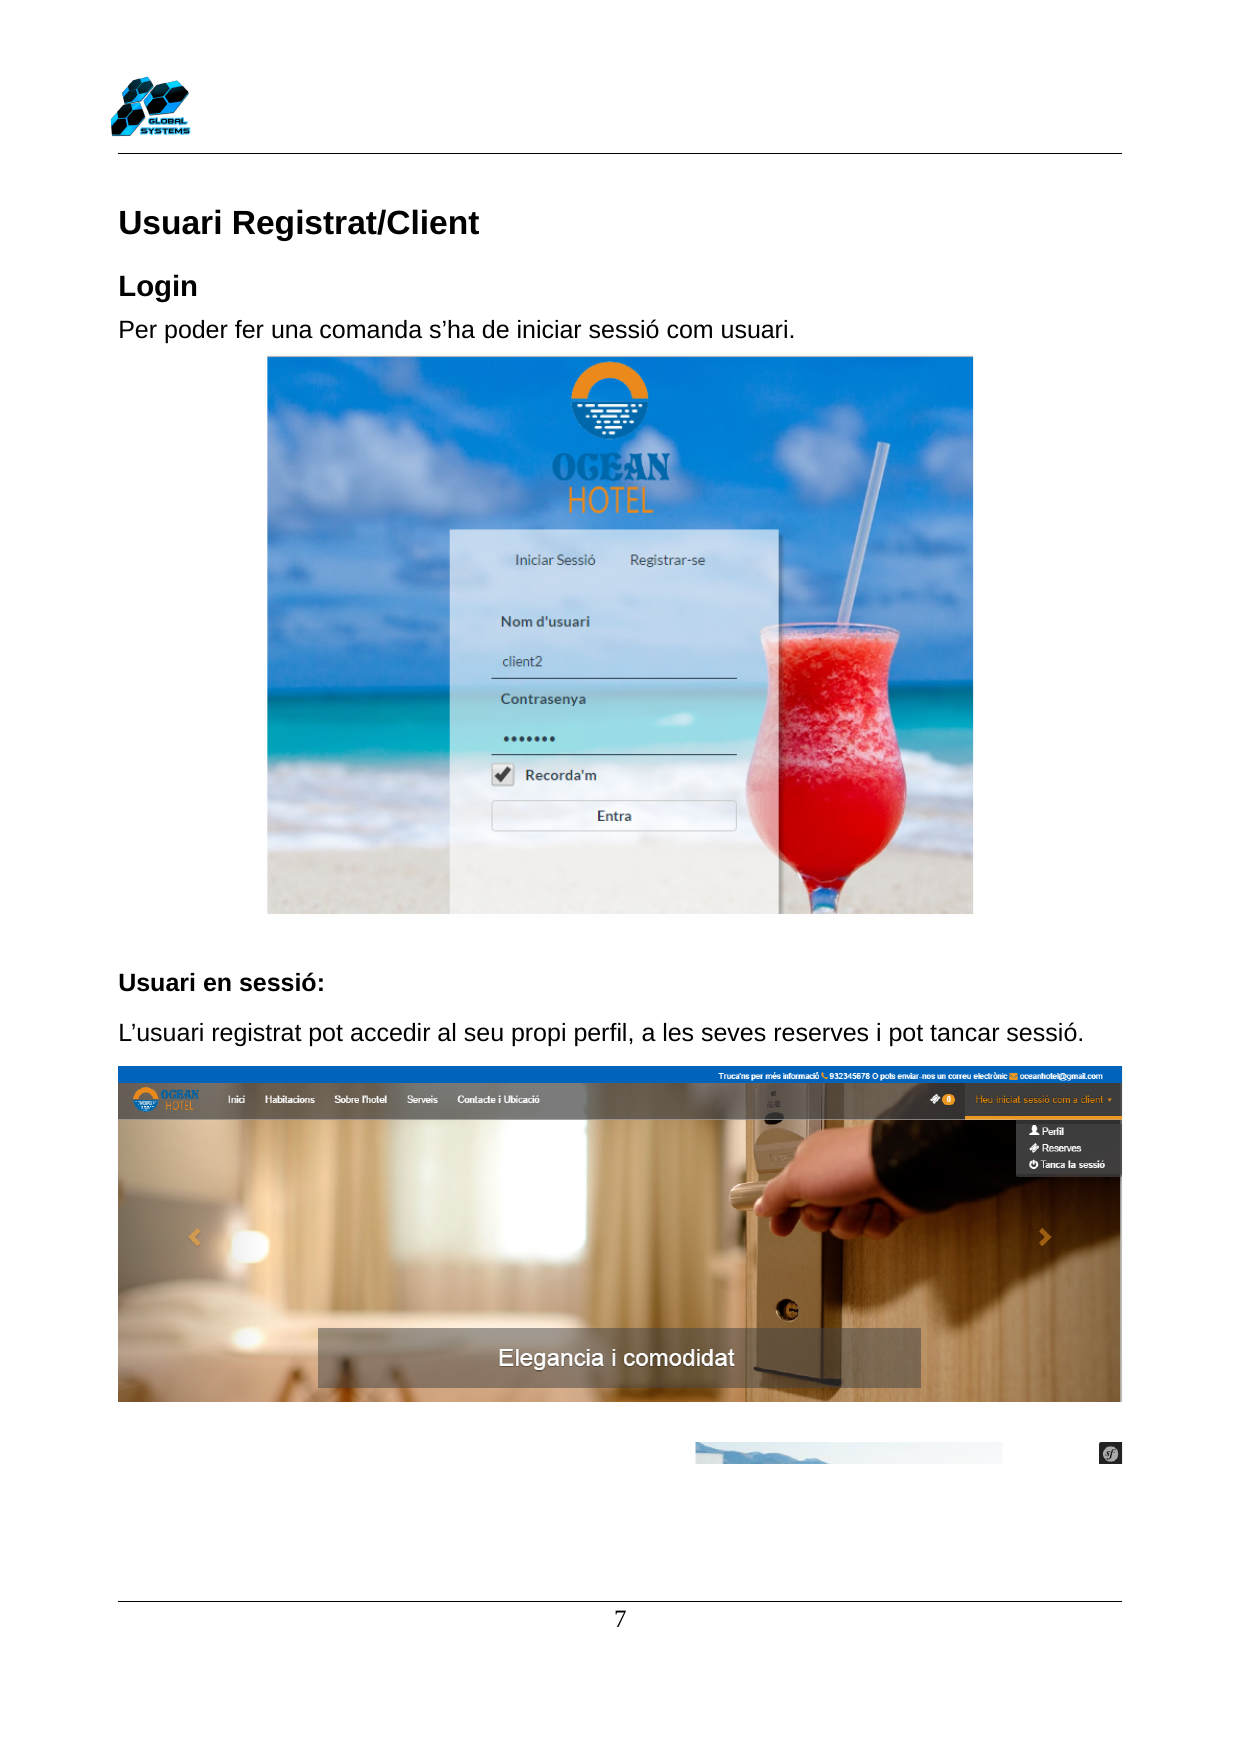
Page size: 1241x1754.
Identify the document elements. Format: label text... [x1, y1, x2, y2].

text L’usuari registrat pot accedir al seu propi perfil, a les seves reserves i pot tancar sessió. [118, 1017, 1122, 1046]
picture [267, 355, 974, 914]
picture [118, 1066, 1123, 1464]
text Per poder fer una comanda s’ha de iniciar sessió com usuari. [118, 315, 1122, 344]
subtitle Login [118, 269, 1122, 303]
subtitle Usuari Registrat/Client [118, 203, 1122, 242]
picture [107, 61, 194, 148]
text Usuari en sessió: [118, 968, 1122, 997]
